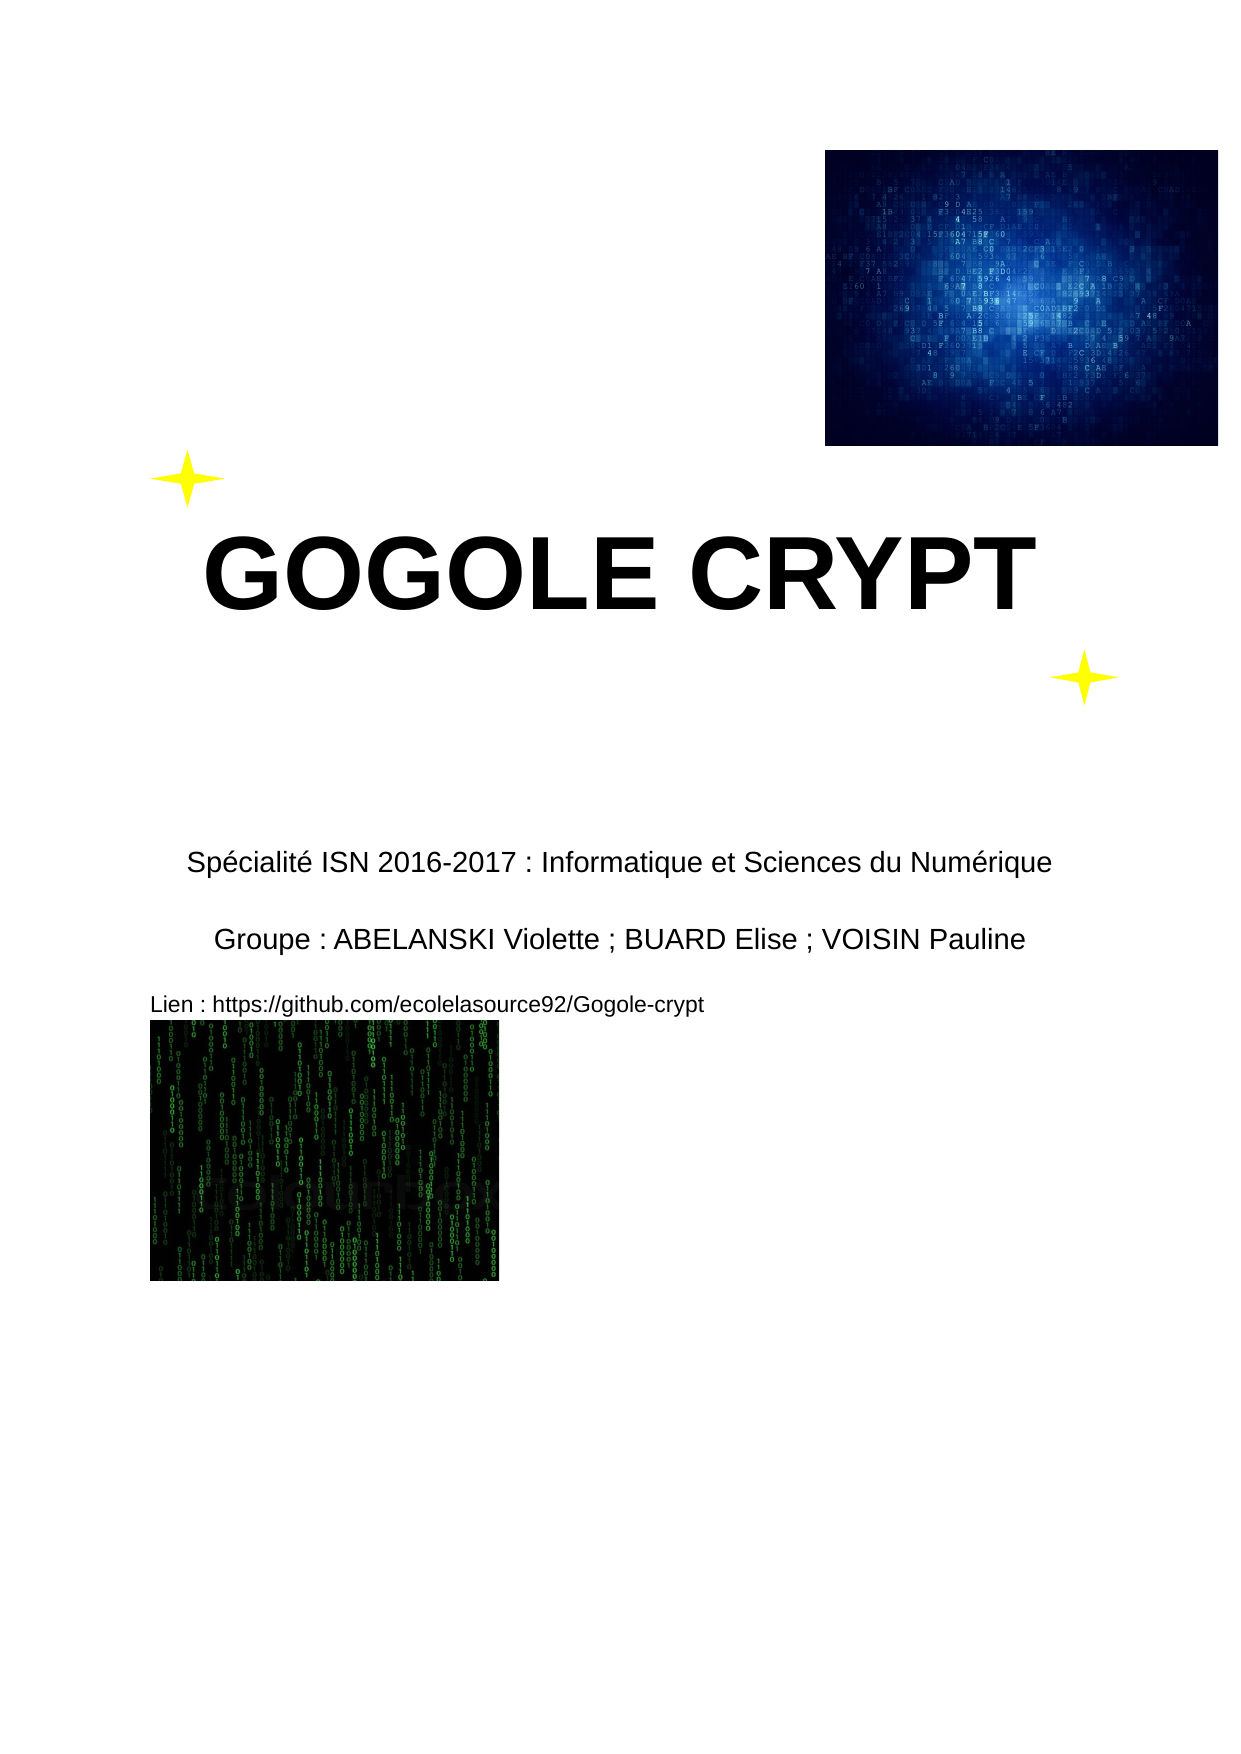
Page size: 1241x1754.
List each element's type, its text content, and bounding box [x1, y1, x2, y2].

picture [825, 150, 1219, 446]
text Groupe : ABELANSKI Violette ; BUARD Elise ; VOISIN Pauline [150, 922, 1090, 955]
text Lien : https://github.com/ecolelasource92/Gogole-crypt [150, 991, 1090, 1017]
text GOGOLE CRYPT [150, 512, 1090, 631]
text Spécialité ISN 2016-2017 : Informatique et Sciences du Numérique [150, 845, 1090, 878]
picture [150, 1020, 500, 1281]
